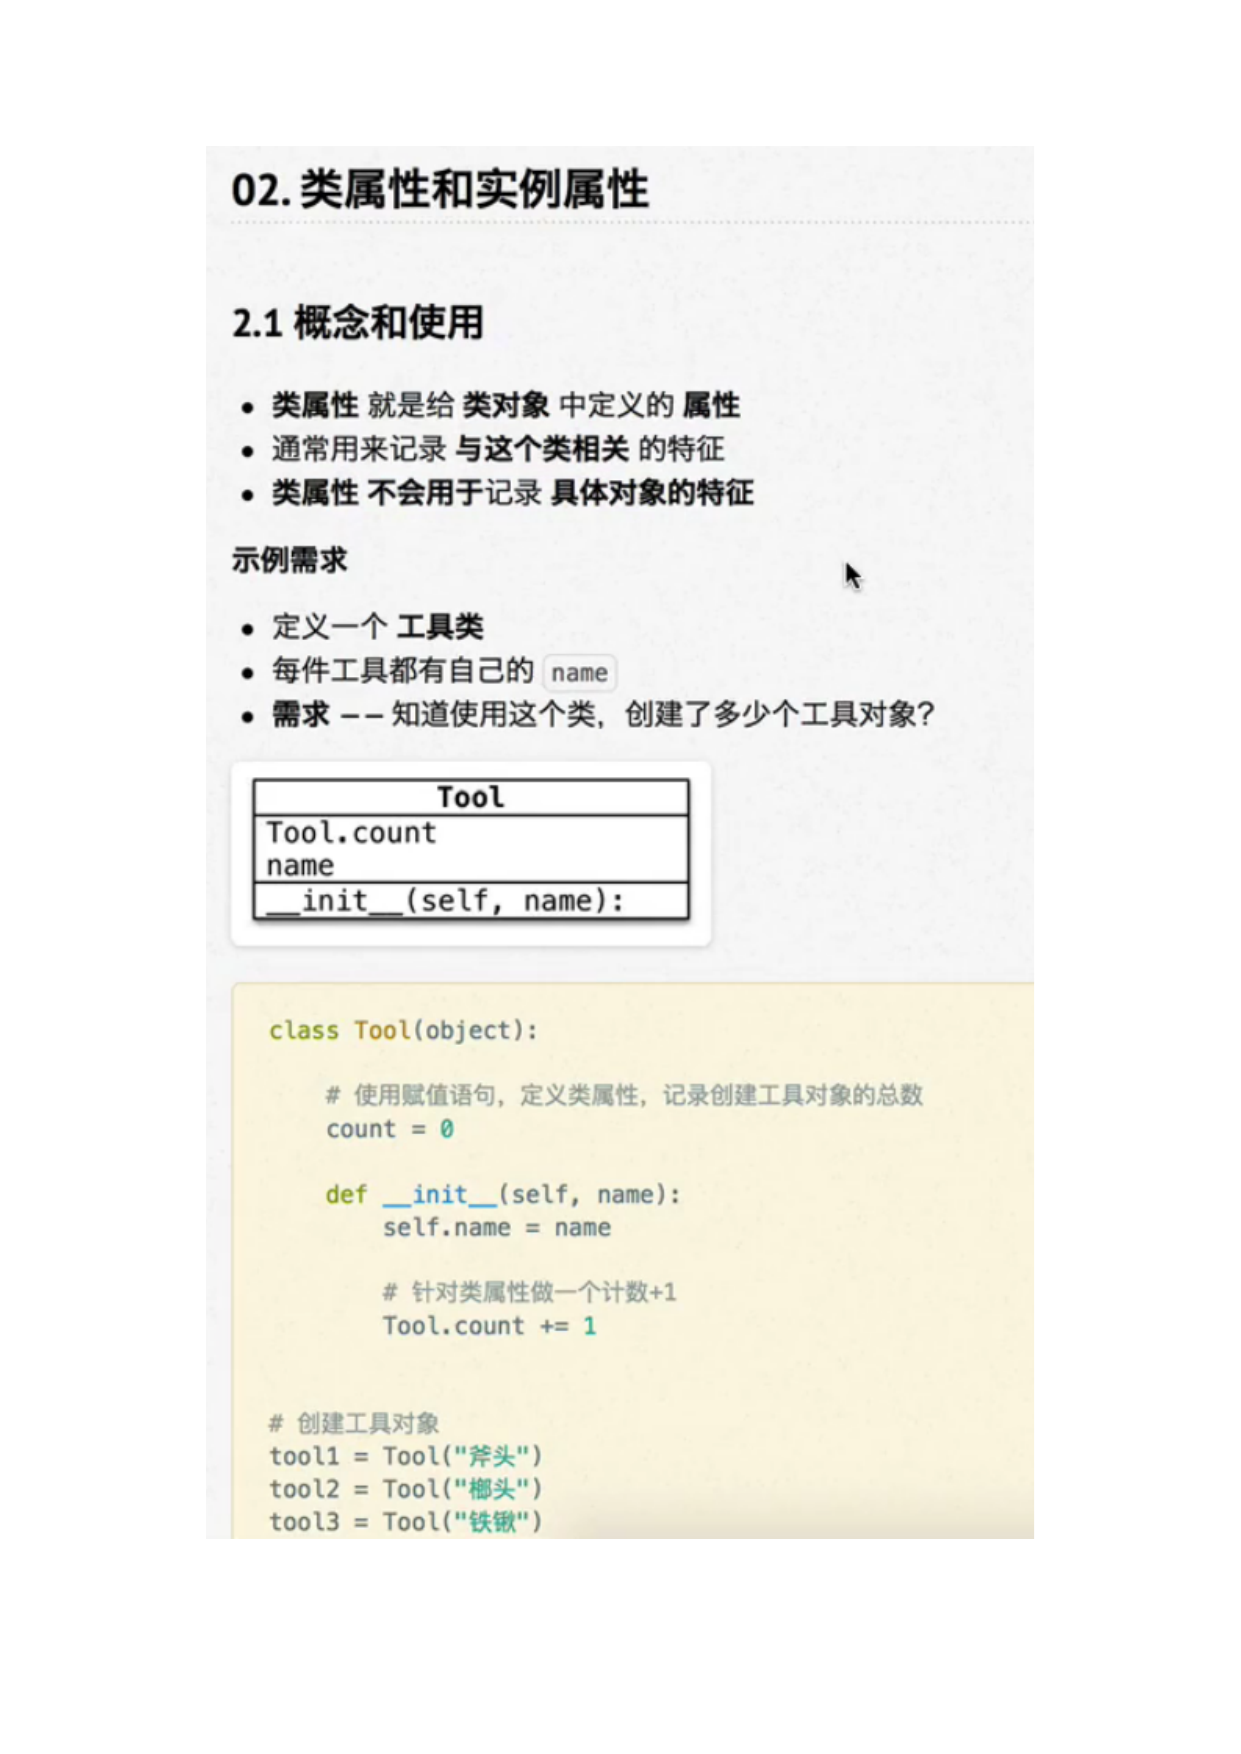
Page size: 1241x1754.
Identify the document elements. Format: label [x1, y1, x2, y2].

picture [206, 146, 1035, 1539]
